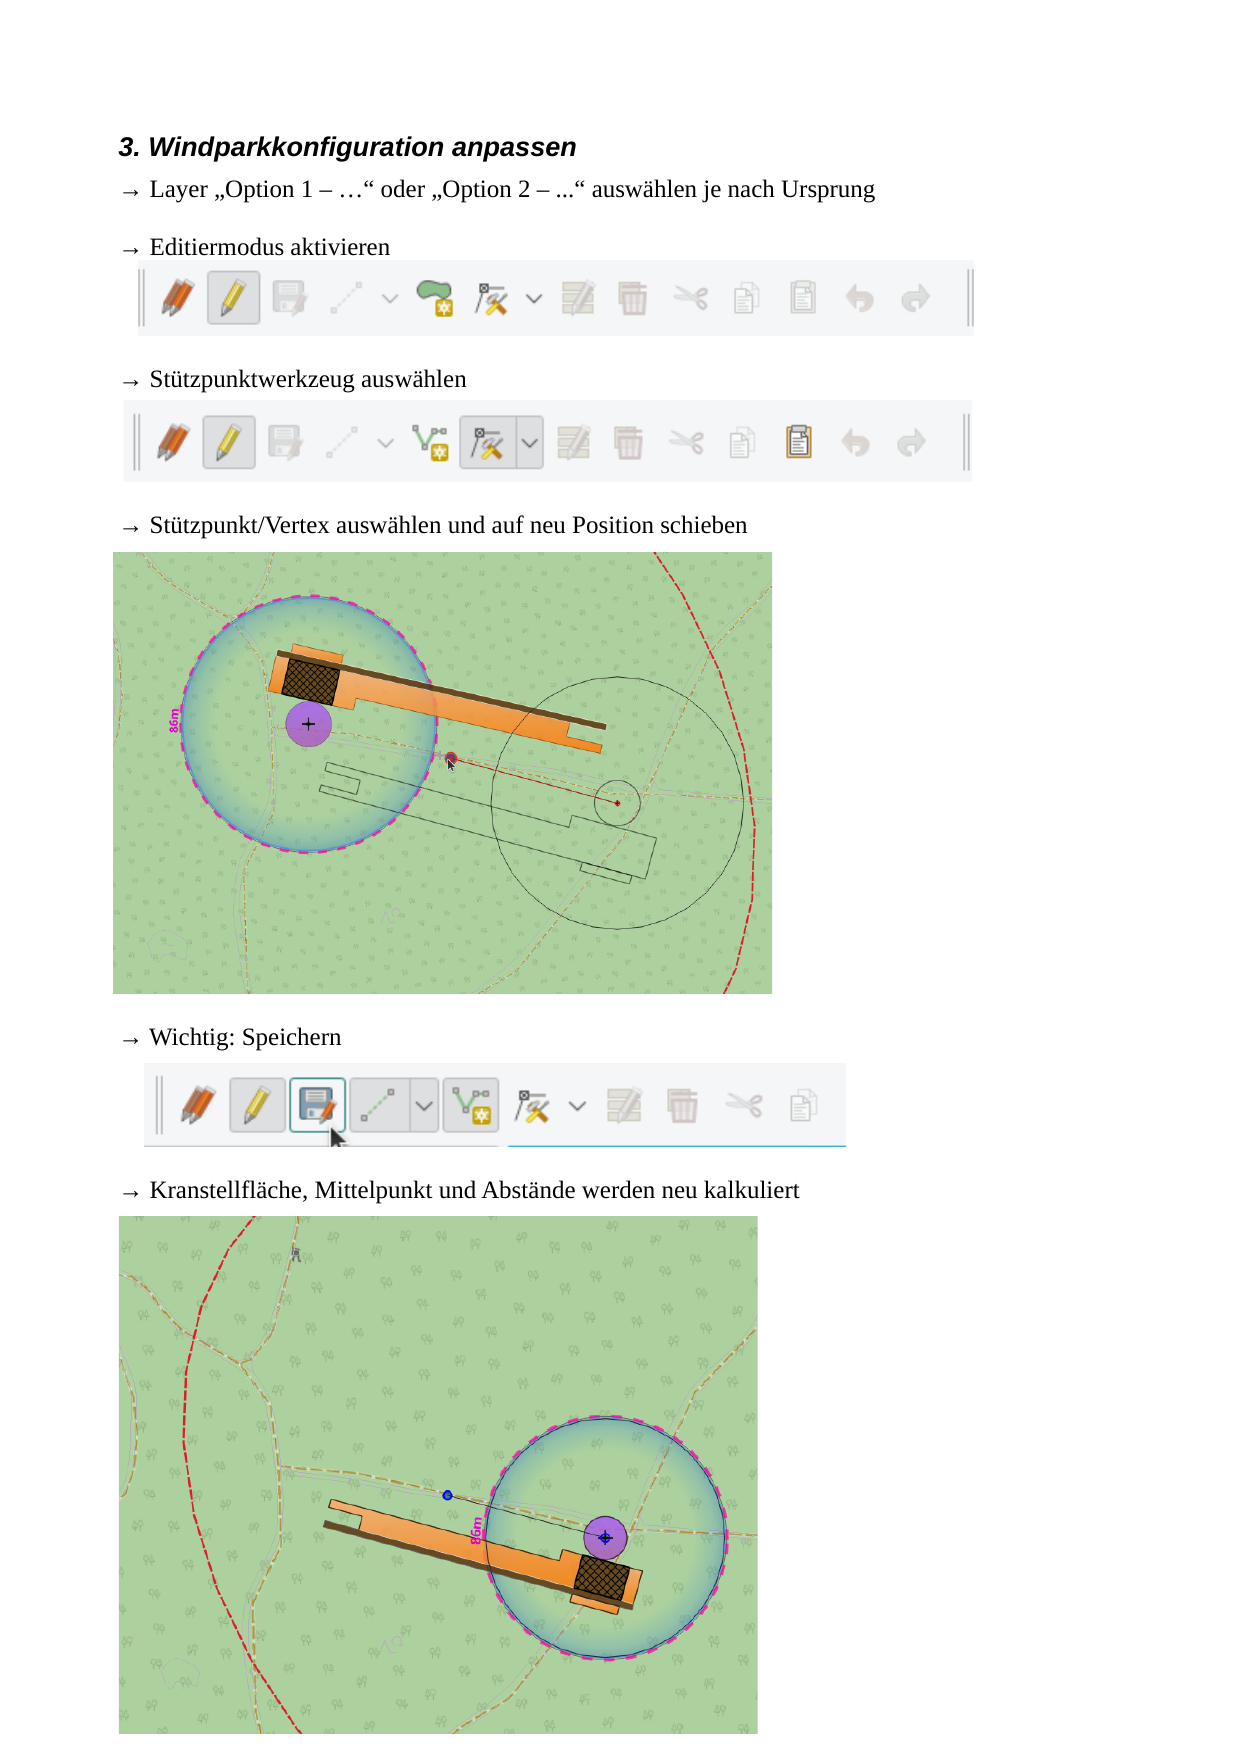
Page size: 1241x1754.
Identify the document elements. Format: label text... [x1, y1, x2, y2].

picture [137, 260, 974, 336]
text → Editiermodus aktivieren [118, 232, 1122, 261]
text → Wichtig: Speichern [118, 1022, 1122, 1051]
picture [123, 400, 973, 482]
text → Layer „Option 1 – …“ oder „Option 2 – ...“ auswählen je nach Ursprung [118, 174, 1122, 203]
text → Stützpunktwerkzeug auswählen [118, 364, 1122, 393]
picture [118, 1216, 758, 1734]
text → Kranstellfläche, Mittelpunkt und Abstände werden neu kalkuliert [118, 1175, 1122, 1204]
picture [113, 552, 719, 994]
subtitle 3. Windparkkonfiguration anpassen [118, 131, 1122, 162]
picture [144, 1063, 341, 1087]
text → Stützpunkt/Vertex auswählen und auf neu Position schieben [118, 510, 1122, 539]
